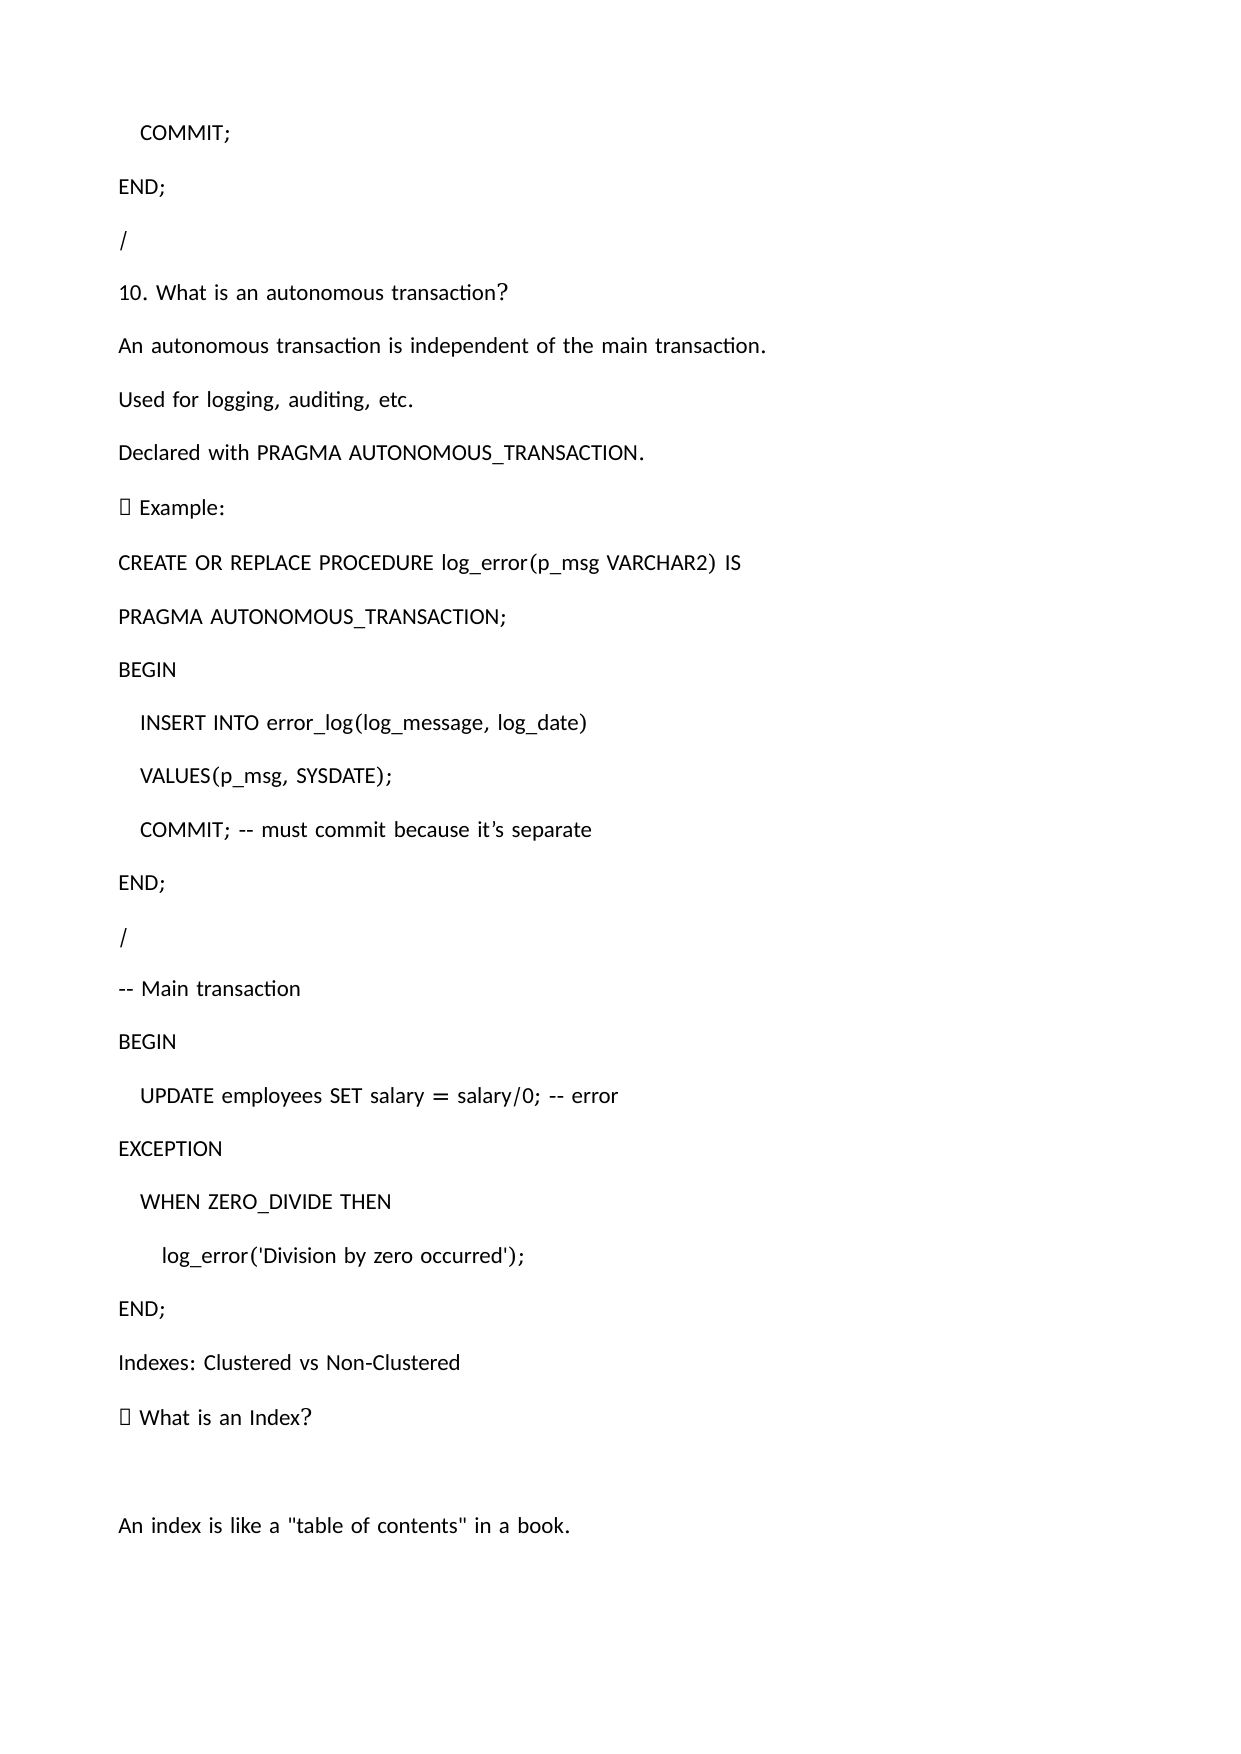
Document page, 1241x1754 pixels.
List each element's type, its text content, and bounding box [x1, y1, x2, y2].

text 🔹 What is an Index? [118, 1401, 1122, 1432]
text BEGIN [118, 655, 1122, 683]
text log_error('Division by zero occurred'); [118, 1240, 1122, 1269]
text INSERT INTO error_log(log_message, log_date) [118, 708, 1122, 736]
text UPDATE employees SET salary = salary/0; -- error [118, 1080, 1122, 1109]
text EXCEPTION [118, 1134, 1122, 1162]
text -- Main transaction [118, 974, 1122, 1002]
text VALUES(p_msg, SYSDATE); [118, 761, 1122, 790]
text COMMIT; -- must commit because it’s separate [118, 815, 1122, 843]
text WHEN ZERO_DIVIDE THEN [118, 1187, 1122, 1215]
text END; [118, 1294, 1122, 1322]
text / [118, 225, 1122, 252]
text CREATE OR REPLACE PROCEDURE log_error(p_msg VARCHAR2) IS [118, 548, 1122, 576]
text END; [118, 172, 1122, 200]
text / [118, 922, 1122, 949]
text ✅ Example: [118, 491, 1122, 522]
text Declared with PRAGMA AUTONOMOUS_TRANSACTION. [118, 438, 1122, 466]
text BEGIN [118, 1027, 1122, 1055]
text Used for logging, auditing, etc. [118, 384, 1122, 413]
text Indexes: Clustered vs Non-Clustered [118, 1347, 1122, 1376]
text 10. What is an autonomous transaction? [118, 277, 1122, 306]
text COMMIT; [118, 118, 1122, 147]
text An autonomous transaction is independent of the main transaction. [118, 331, 1122, 359]
text PRAGMA AUTONOMOUS_TRANSACTION; [118, 601, 1122, 630]
text END; [118, 868, 1122, 897]
text An index is like a "table of contents" in a book. [118, 1510, 1122, 1539]
